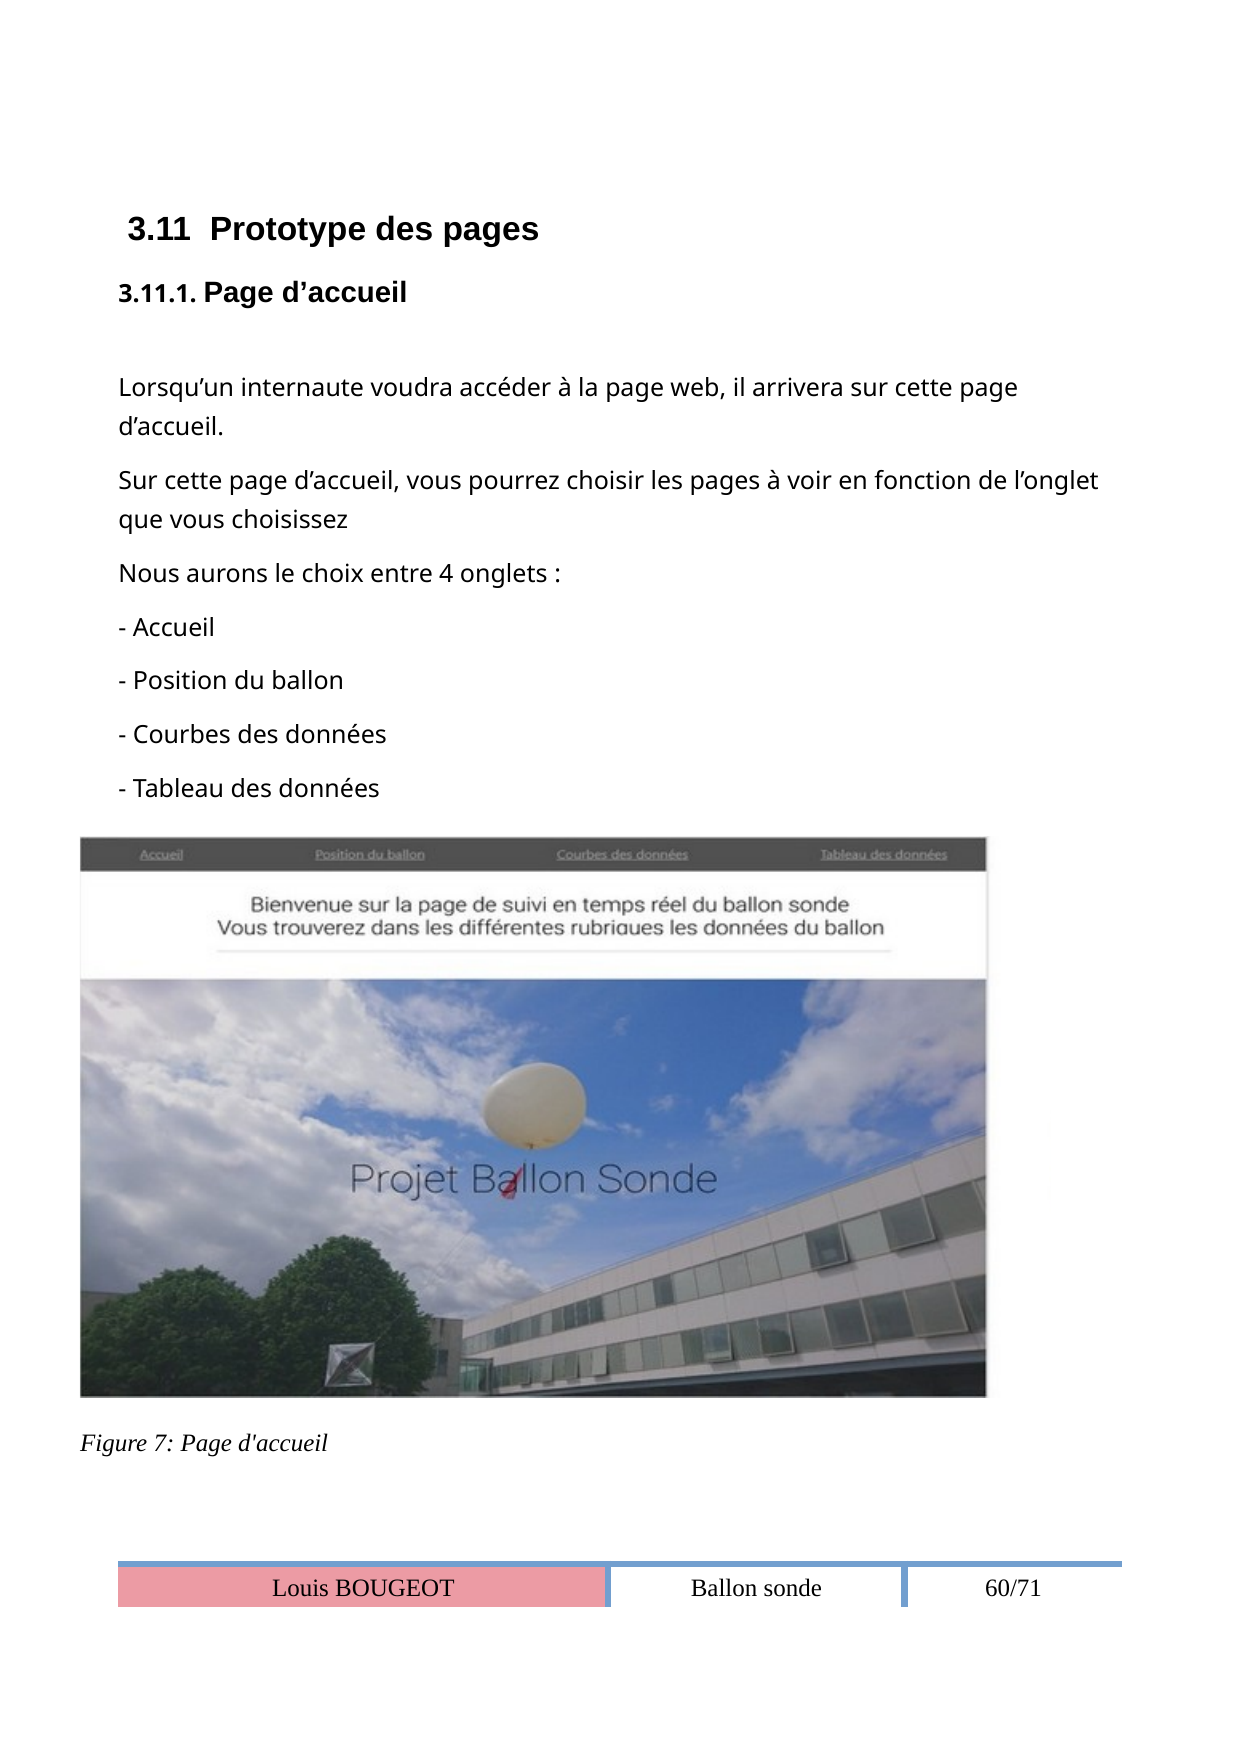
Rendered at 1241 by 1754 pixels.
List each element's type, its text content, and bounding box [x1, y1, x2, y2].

text Nous aurons le choix entre 4 onglets : [118, 555, 1122, 589]
text - Courbes des données [118, 717, 1122, 751]
text - Accueil [118, 609, 1122, 643]
subtitle Page d’accueil [118, 275, 1122, 309]
subtitle Prototype des pages [118, 209, 1122, 248]
text Lorsqu’un internaute voudra accéder à la page web, il arrivera sur cette page d’accueil. [118, 369, 1122, 443]
picture [79, 836, 1051, 1398]
text - Tableau des données [118, 770, 1122, 804]
text Figure 7: Page d'accueil [80, 1428, 1070, 1457]
text Sur cette page d’accueil, vous pourrez choisir les pages à voir en fonction de l’onglet que vous choisissez [118, 462, 1122, 536]
text - Position du ballon [118, 663, 1122, 697]
